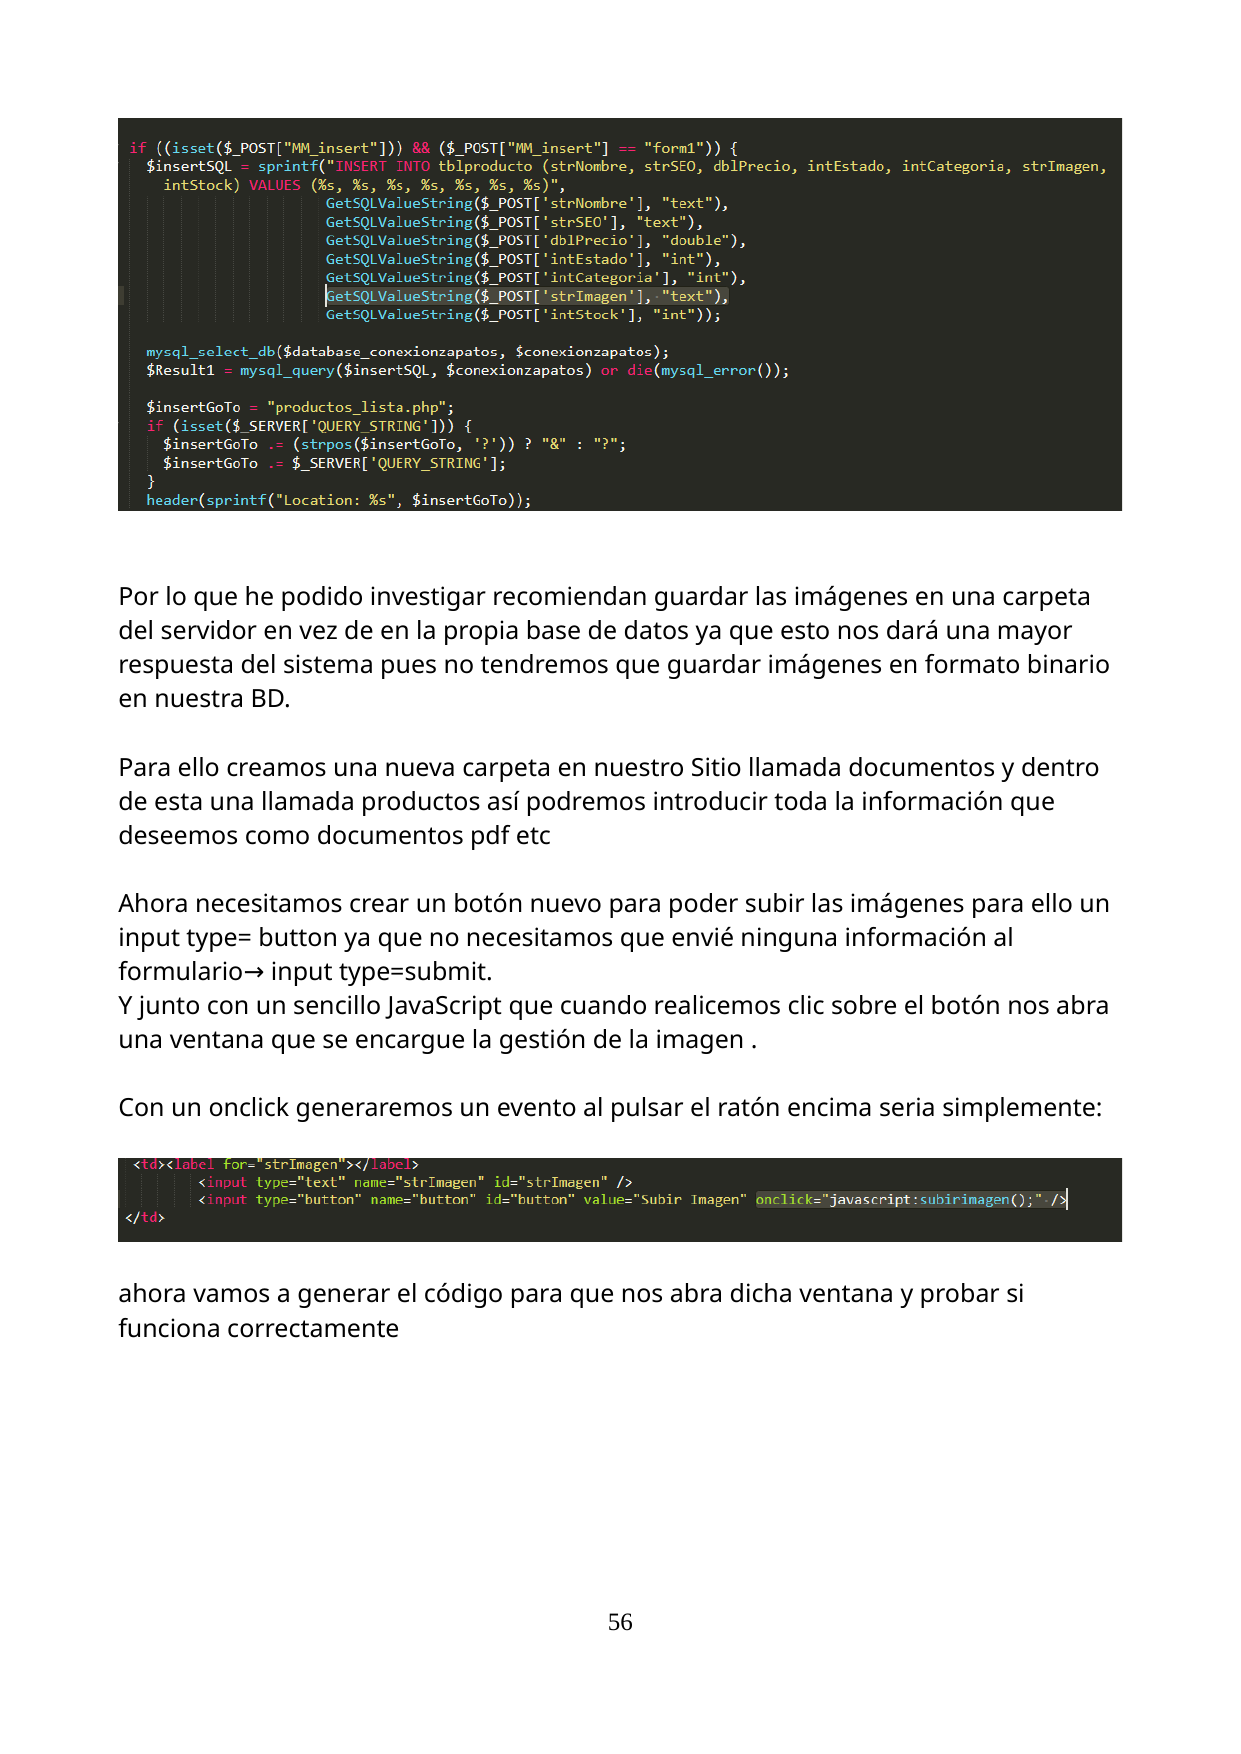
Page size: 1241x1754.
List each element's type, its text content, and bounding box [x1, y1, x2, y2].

text Para ello creamos una nueva carpeta en nuestro Sitio llamada documentos y dentro de esta una llamada productos así podremos introducir toda la información que deseemos como documentos pdf etc [118, 749, 1122, 851]
picture [118, 1158, 1123, 1242]
text Por lo que he podido investigar recomiendan guardar las imágenes en una carpeta del servidor en vez de en la propia base de datos ya que esto nos dará una mayor respuesta del sistema pues no tendremos que guardar imágenes en formato binario en nuestra BD. [118, 579, 1122, 715]
text Y junto con un sencillo JavaScript que cuando realicemos clic sobre el botón nos abra una ventana que se encargue la gestión de la imagen . [118, 988, 1122, 1056]
text ahora vamos a generar el código para que nos abra dicha ventana y probar si funciona correctamente [118, 1276, 1122, 1344]
text Con un onclick generaremos un evento al pulsar el ratón encima seria simplemente: [118, 1090, 1122, 1124]
text Ahora necesitamos crear un botón nuevo para poder subir las imágenes para ello un input type= button ya que no necesitamos que envié ninguna información al formulario→ input type=submit. [118, 886, 1122, 988]
picture [118, 118, 1123, 511]
